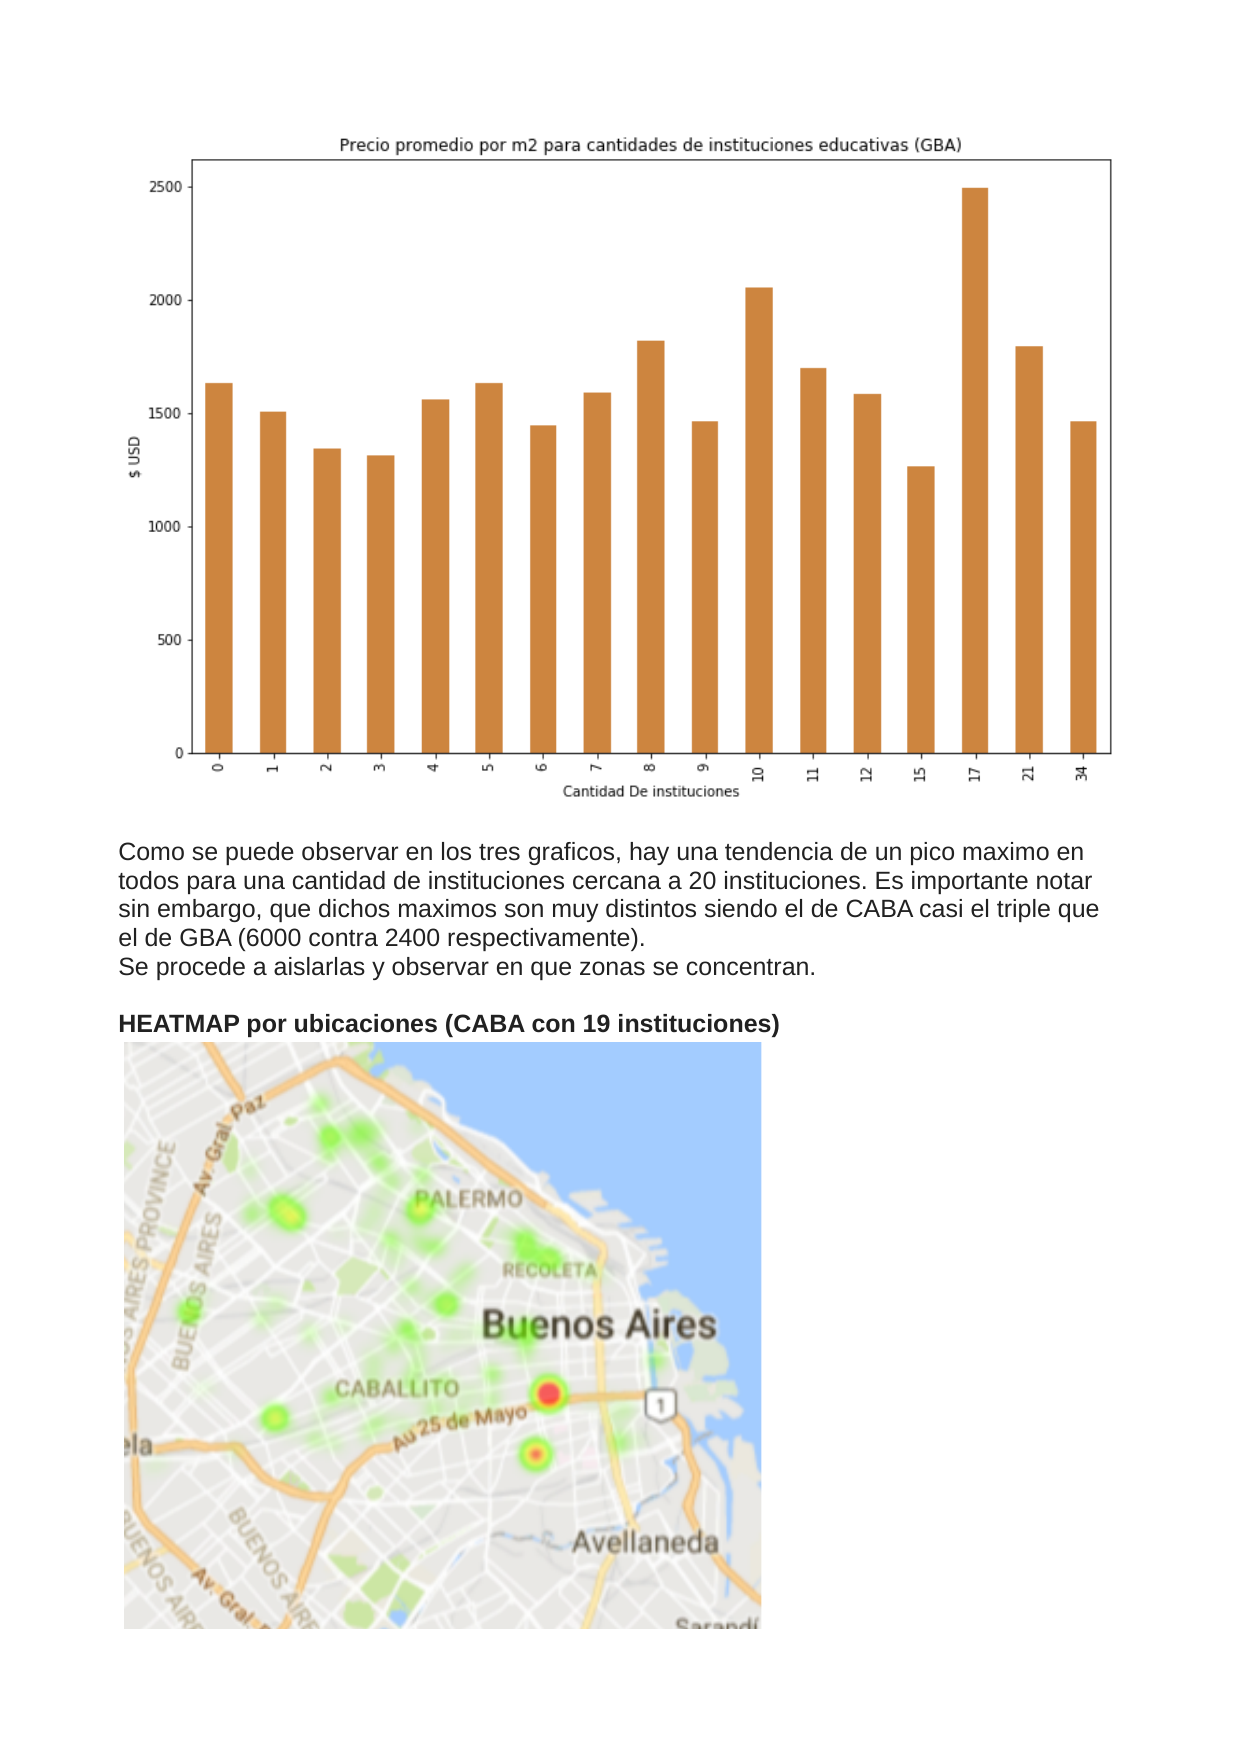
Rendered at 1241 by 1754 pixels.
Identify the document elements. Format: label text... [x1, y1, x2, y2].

text HEATMAP por ubicaciones (CABA con 19 instituciones) [118, 1009, 1122, 1038]
text Como se puede observar en los tres graficos, hay una tendencia de un pico maximo en todos para una cantidad de instituciones cercana a 20 instituciones. Es importante notar sin embargo, que dichos maximos son muy distintos siendo el de CABA casi el triple que el de GBA (6000 contra 2400 respectivamente). [118, 837, 1122, 952]
text Se procede a aislarlas y observar en que zonas se concentran. [118, 952, 1122, 981]
picture [119, 128, 1124, 809]
picture [124, 1042, 762, 1629]
